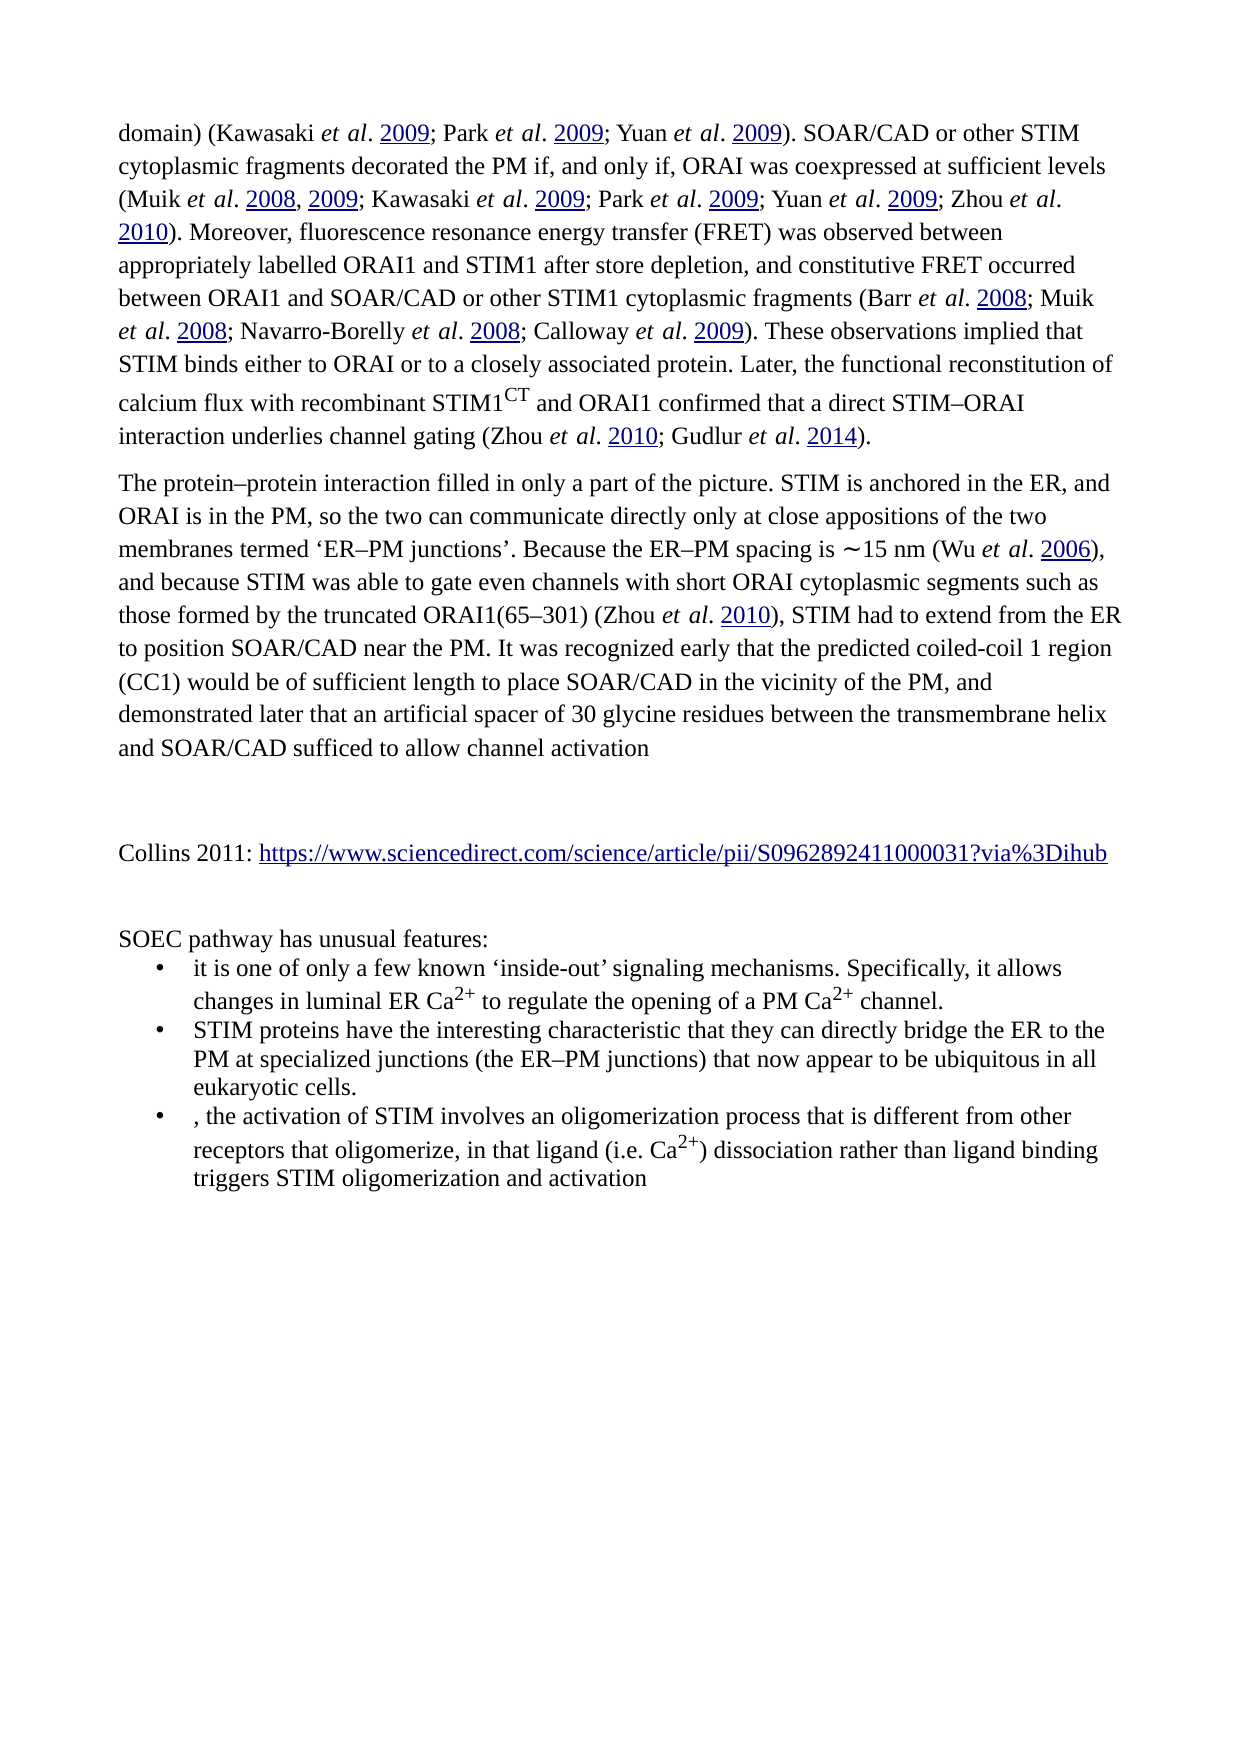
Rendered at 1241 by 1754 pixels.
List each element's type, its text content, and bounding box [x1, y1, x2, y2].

list it is one of only a few known ‘inside-out’ signaling mechanisms. Specifically, it allows changes in luminal ER Ca2+ to regulate the opening of a PM Ca2+ channel. [156, 953, 1122, 1015]
text The protein–protein interaction filled in only a part of the picture. STIM is anchored in the ER, and ORAI is in the PM, so the two can communicate directly only at close appositions of the two membranes termed ‘ER–PM junctions’. Because the ER–PM spacing is ∼15 nm (Wu et al. 2006), and because STIM was able to gate even channels with short ORAI cytoplasmic segments such as those formed by the truncated ORAI1(65–301) (Zhou et al. 2010), STIM had to extend from the ER to position SOAR/CAD near the PM. It was recognized early that the predicted coiled-coil 1 region (CC1) would be of sufficient length to place SOAR/CAD in the vicinity of the PM, and demonstrated later that an artificial spacer of 30 glycine residues between the transmembrane helix and SOAR/CAD sufficed to allow channel activation [118, 468, 1122, 761]
text Collins 2011: https://www.sciencedirect.com/science/article/pii/S0962892411000031?via%3Dihub [118, 838, 1122, 866]
list STIM proteins have the interesting characteristic that they can directly bridge the ER to the PM at specialized junctions (the ER–PM junctions) that now appear to be ubiquitous in all eukaryotic cells. [156, 1015, 1122, 1101]
list , the activation of STIM involves an oligomerization process that is different from other receptors that oligomerize, in that ligand (i.e. Ca2+) dissociation rather than ligand binding triggers STIM oligomerization and activation [156, 1101, 1122, 1192]
text domain) (Kawasaki et al. 2009; Park et al. 2009; Yuan et al. 2009). SOAR/CAD or other STIM cytoplasmic fragments decorated the PM if, and only if, ORAI was coexpressed at sufficient levels (Muik et al. 2008, 2009; Kawasaki et al. 2009; Park et al. 2009; Yuan et al. 2009; Zhou et al. 2010). Moreover, fluorescence resonance energy transfer (FRET) was observed between appropriately labelled ORAI1 and STIM1 after store depletion, and constitutive FRET occurred between ORAI1 and SOAR/CAD or other STIM1 cytoplasmic fragments (Barr et al. 2008; Muik et al. 2008; Navarro-Borelly et al. 2008; Calloway et al. 2009). These observations implied that STIM binds either to ORAI or to a closely associated protein. Later, the functional reconstitution of calcium flux with recombinant STIM1CT and ORAI1 confirmed that a direct STIM–ORAI interaction underlies channel gating (Zhou et al. 2010; Gudlur et al. 2014). [118, 118, 1122, 449]
text SOEC pathway has unusual features: [118, 924, 1122, 953]
